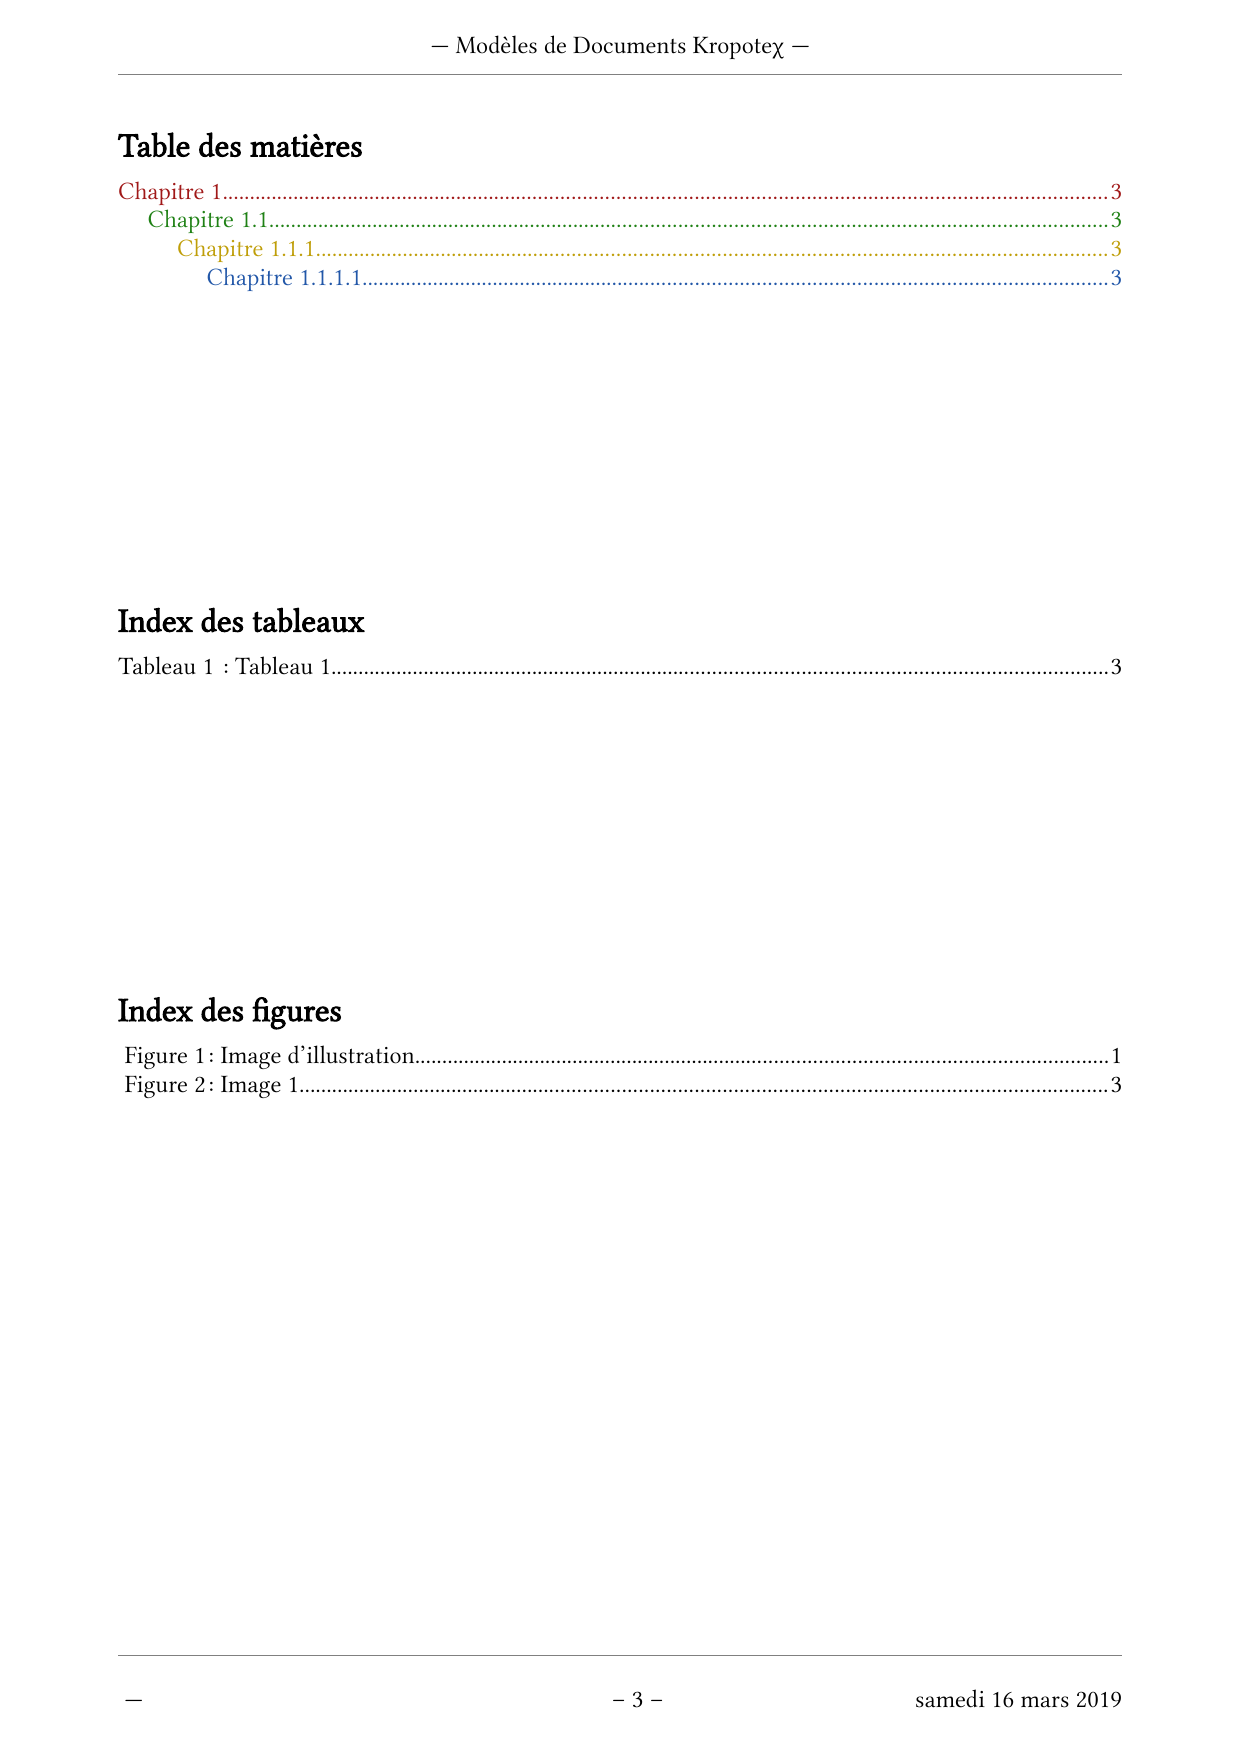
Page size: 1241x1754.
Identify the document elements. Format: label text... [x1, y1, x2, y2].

text Chapitre 1.1.1.1 3 [207, 263, 1122, 291]
subtitle Table des matières [118, 126, 1122, 164]
text Tableau 1 : Tableau 1 3 [118, 652, 1122, 681]
subtitle Index des figures [118, 991, 1122, 1029]
text Figure 1: Image d’illustration 1 [118, 1042, 1122, 1070]
text Figure 2: Image 1 3 [118, 1070, 1122, 1099]
text Chapitre 1 3 [118, 177, 1122, 206]
subtitle Index des tableaux [118, 602, 1122, 639]
text Chapitre 1.1 3 [148, 206, 1122, 234]
text Chapitre 1.1.1 3 [177, 234, 1122, 263]
